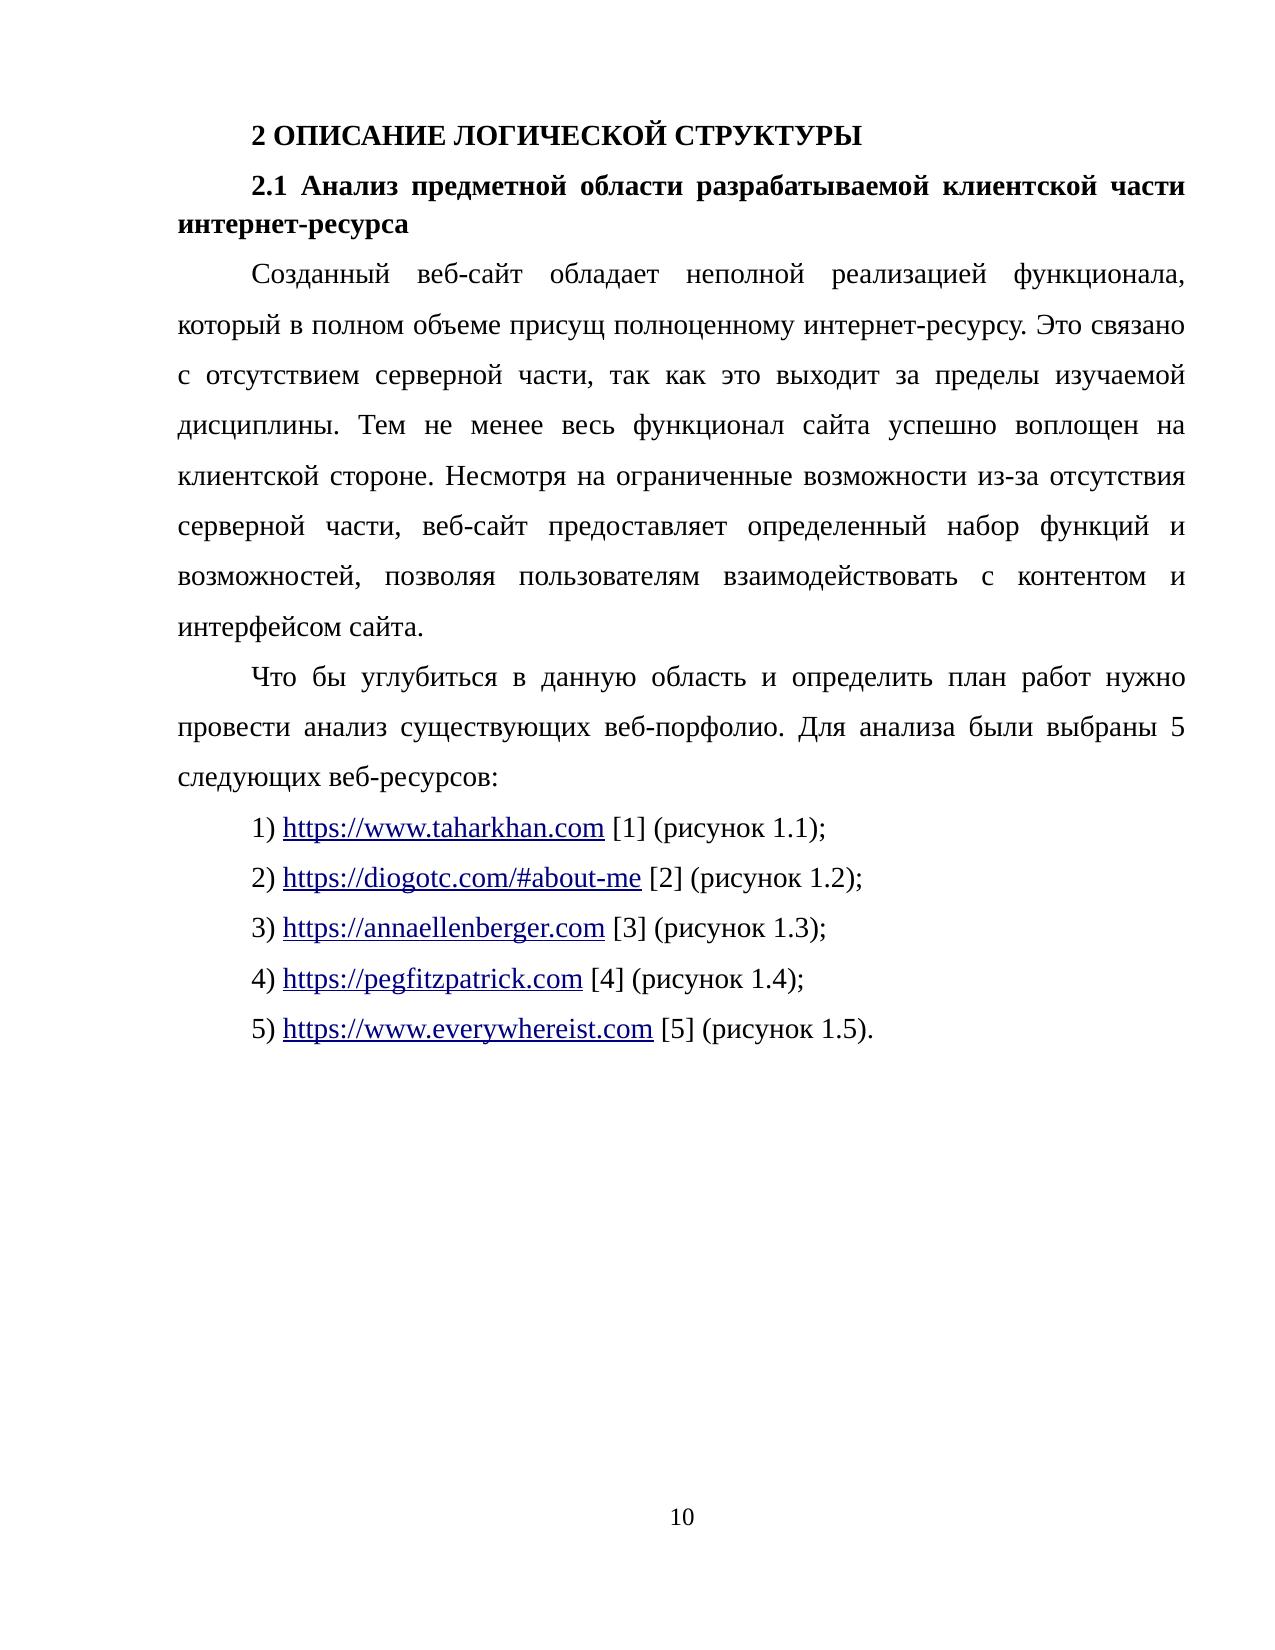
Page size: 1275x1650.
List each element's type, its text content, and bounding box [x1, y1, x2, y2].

list https://annaellenberger.com [3] (рисунок 1.3); [177, 911, 1186, 944]
list https://www.taharkhan.com [1] (рисунок 1.1); [177, 810, 1186, 843]
title 2.1 Анализ предметной области разрабатываемой клиентской части интернет-ресурса [177, 168, 1186, 240]
title 2 ОПИСАНИЕ ЛОГИЧЕСКОЙ СТРУКТУРЫ [177, 118, 1186, 152]
text Что бы углубиться в данную область и определить план работ нужно провести анализ существующих веб-порфолио. Для анализа были выбраны 5 следующих веб-ресурсов: [177, 659, 1186, 793]
list https://pegfitzpatrick.com [4] (рисунок 1.4); [177, 961, 1186, 994]
list https://www.everywhereist.com [5] (рисунок 1.5). [177, 1011, 1186, 1045]
text Созданный веб-сайт обладает неполной реализацией функционала, который в полном объеме присущ полноценному интернет-ресурсу. Это связано с отсутствием серверной части, так как это выходит за пределы изучаемой дисциплины. Тем не менее весь функционал сайта успешно воплощен на клиентской стороне. Несмотря на ограниченные возможности из-за отсутствия серверной части, веб-сайт предоставляет определенный набор функций и возможностей, позволяя пользователям взаимодействовать с контентом и интерфейсом сайта. [177, 256, 1186, 642]
list https://diogotc.com/#about-me [2] (рисунок 1.2); [177, 860, 1186, 894]
